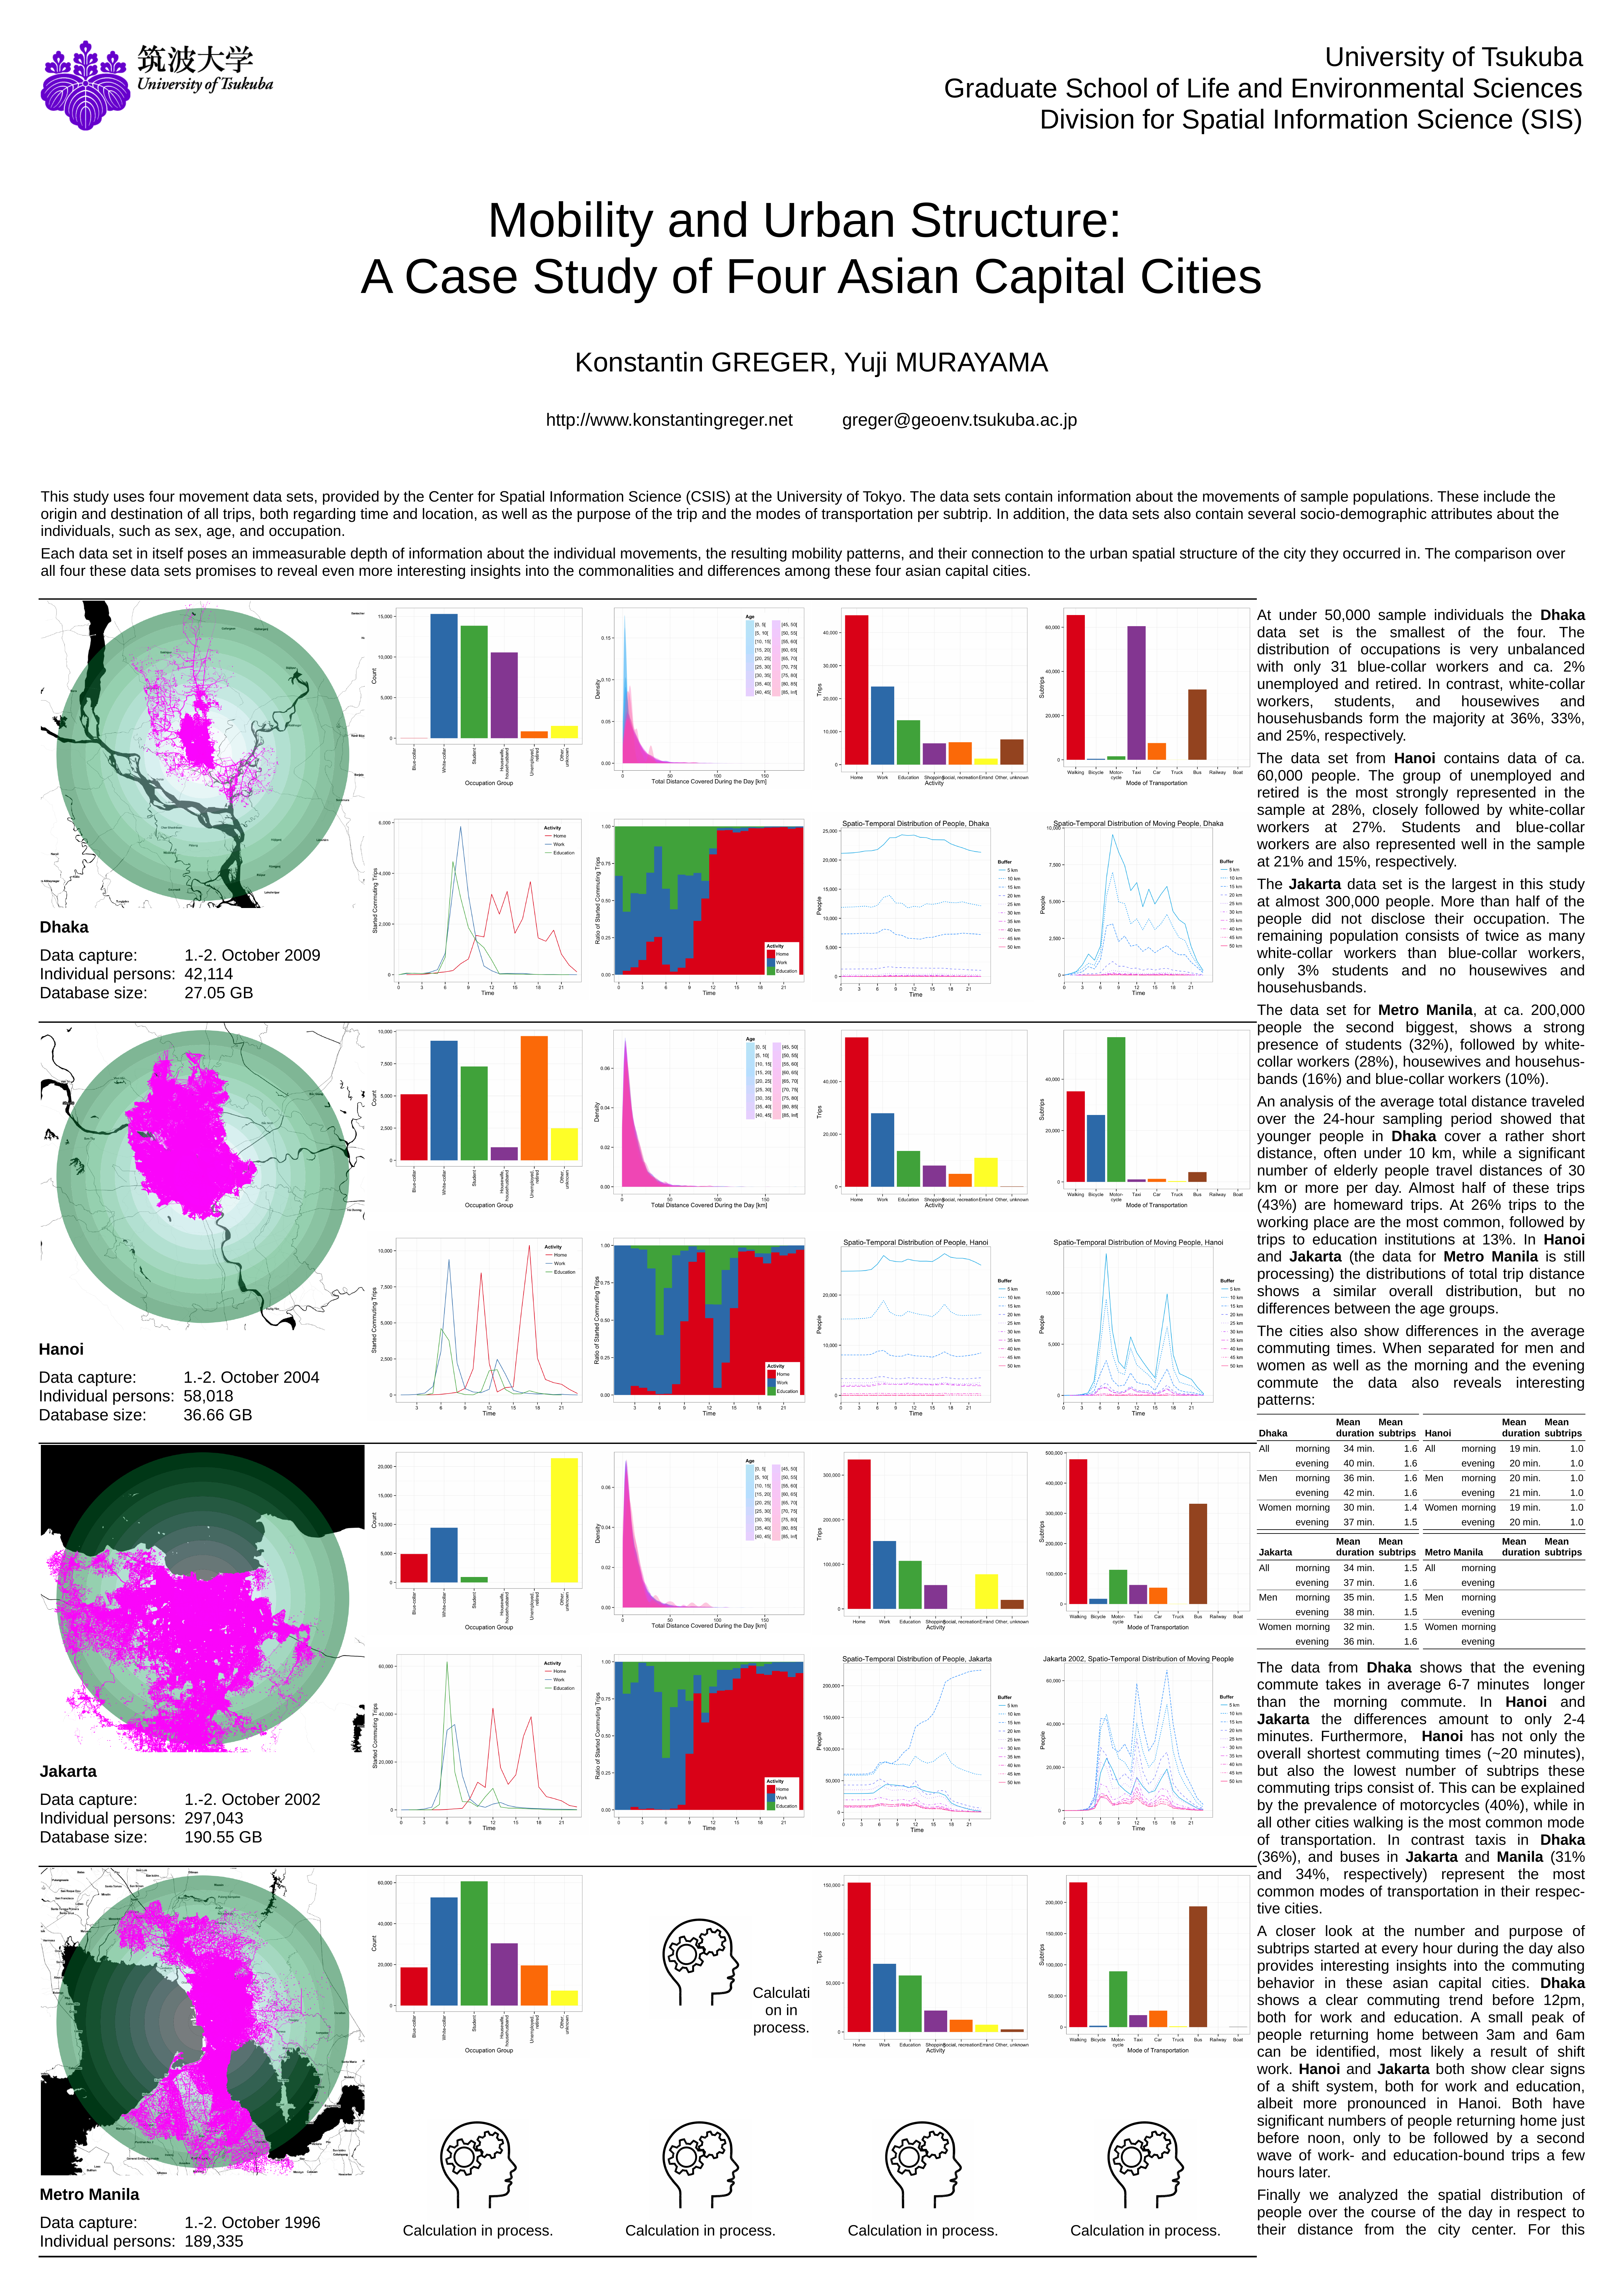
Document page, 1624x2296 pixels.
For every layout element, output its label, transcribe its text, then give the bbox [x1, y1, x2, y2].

table_cell [1423, 1575, 1460, 1590]
table_cell [812, 1212, 1034, 1231]
table_cell 36 min. [1334, 1634, 1376, 1649]
table_cell morning [1460, 1441, 1500, 1456]
table_cell Mean duration [1500, 1534, 1543, 1560]
table_cell [367, 2058, 589, 2068]
table_cell [1419, 1456, 1423, 1470]
table_cell evening [1294, 1485, 1334, 1500]
table_cell Women [1423, 1619, 1460, 1634]
table_cell 40 min. [1334, 1456, 1376, 1470]
table_cell 1.5 [1376, 1604, 1419, 1619]
table_cell [1419, 1634, 1423, 1649]
table_cell evening [1294, 1575, 1334, 1590]
table_cell 1.0 [1543, 1485, 1585, 1500]
picture [69, 1023, 336, 1330]
table_cell 1.0 [1543, 1500, 1585, 1515]
table_cell [1419, 1500, 1423, 1515]
table_cell evening [1460, 1575, 1500, 1590]
table_cell [1419, 1529, 1423, 1533]
table_cell evening [1294, 1456, 1334, 1470]
table_cell [590, 1645, 812, 1866]
table_cell 1.0 [1543, 1515, 1585, 1529]
table_cell [1543, 1634, 1585, 1649]
table_cell [1423, 1604, 1460, 1619]
picture [367, 1023, 1257, 1212]
table_cell [1419, 1619, 1423, 1634]
table_cell 1.6 [1376, 1634, 1419, 1649]
picture [590, 1445, 811, 1633]
picture [137, 44, 275, 95]
table_cell [1376, 1530, 1419, 1533]
table_cell [590, 600, 812, 810]
table_cell 32 min. [1334, 1619, 1376, 1634]
table_cell [1500, 1590, 1543, 1604]
picture [812, 1445, 1257, 1635]
table_cell 37 min. [1334, 1575, 1376, 1590]
picture [69, 601, 336, 908]
table_cell 36 min. [1334, 1471, 1376, 1485]
table_cell [1257, 1456, 1294, 1470]
table_cell morning [1294, 1441, 1334, 1456]
table_cell [1423, 1634, 1460, 1649]
table_cell Hanoi Data capture: 1.-2. October 2004 Individual persons: 58,018 Database size: 36.66 GB [39, 1023, 367, 1443]
table_cell 20 min. [1500, 1471, 1543, 1485]
table_cell Women [1257, 1619, 1294, 1634]
table_cell [1543, 1560, 1585, 1575]
table_cell evening [1460, 1456, 1500, 1470]
table_cell [367, 1645, 589, 1866]
picture [368, 812, 589, 1000]
table_cell [1500, 1560, 1543, 1575]
picture [367, 1445, 590, 1635]
table_cell Calculation in process. [590, 2068, 812, 2256]
table_cell [1034, 790, 1257, 810]
table_cell 1.6 [1376, 1456, 1419, 1470]
table_cell 1.4 [1376, 1500, 1419, 1515]
table_cell 34 min. [1334, 1441, 1376, 1456]
table_cell [1034, 1212, 1257, 1231]
table_cell [1500, 1604, 1543, 1619]
table_cell 34 min. [1334, 1560, 1376, 1575]
table_cell [1500, 1634, 1543, 1649]
picture [69, 1868, 336, 2175]
table_cell evening [1294, 1515, 1334, 1529]
table_cell Mean duration [1334, 1534, 1376, 1560]
table_cell [367, 810, 589, 1021]
table_cell [1543, 1619, 1585, 1634]
table_cell [1419, 1575, 1423, 1590]
picture [872, 2119, 975, 2222]
table_cell 19 min. [1500, 1500, 1543, 1515]
table_cell Jakarta Data capture: 1.-2. October 2002 Individual persons: 297,043 Database size: 190.55 GB [39, 1444, 367, 1866]
picture [368, 1647, 589, 1835]
table_cell 1.5 [1376, 1560, 1419, 1575]
table_cell [1543, 1604, 1585, 1619]
table_cell 1.0 [1543, 1471, 1585, 1485]
table_cell morning [1294, 1619, 1334, 1634]
picture [1035, 1647, 1256, 1836]
table_cell 19 min. [1500, 1441, 1543, 1456]
table_cell [1034, 1635, 1257, 1645]
table_header Mean duration [1334, 1414, 1376, 1440]
table_header [1419, 1414, 1423, 1440]
table_cell [1500, 1575, 1543, 1590]
table_cell 1.5 [1376, 1590, 1419, 1604]
table_cell [1419, 1515, 1423, 1529]
table_cell Mobility and Urban Structure: A Case Study of Four Asian Capital Cities Konstantin GREGER, Yuji MURAYAMA http://www.konstantingreger.net greger@geoenv.tsukuba.ac.jp [39, 152, 1585, 468]
picture [812, 812, 1034, 1002]
table_header Mean duration [1500, 1414, 1543, 1440]
table_cell The data from Dhaka shows that the evening commute takes in average 6-7 minutes longer than the morning commute. In Hanoi and Jakarta the differences amount to only 2-4 minutes. Furthermore, Hanoi has not only the overall shortest commuting times (~20 minutes), but also the lowest number of subtrips these commuting trips consist of. This can be explained by the prevalence of motorcycles (40%), while in all other cities walking is the most common mode of transportation. In contrast taxis in Dhaka (36%), and buses in Jakarta and Manila (31% and 34%, respectively) represent the most common modes of transportation in their respec-tive cities. A closer look at the number and purpose of subtrips started at every hour during the day also provides interesting insights into the commuting behavior in these asian capital cities. Dhaka shows a clear commuting trend before 12pm, both for work and education. A small peak of people returning home between 3am and 6am can be identified, most likely a result of shift work. Hanoi and Jakarta both show clear signs of a shift system, both for work and education, albeit more pronounced in Hanoi. Both have significant numbers of people returning home just before noon, only to be followed by a second wave of work- and education-bound trips a few hours later. Finally we analyzed the spatial distribution of people over the course of the day in respect to their distance from the city center. For this [1257, 1649, 1585, 2256]
table_cell [367, 790, 589, 810]
picture [367, 601, 590, 790]
table_cell Calculation in process. [367, 2068, 589, 2256]
table_cell 1.6 [1376, 1471, 1419, 1485]
table_cell [812, 790, 1034, 810]
table_cell 1.0 [1543, 1441, 1585, 1456]
table_header Dhaka [1257, 1414, 1334, 1440]
picture [812, 601, 1257, 790]
table_cell 1.0 [1543, 1456, 1585, 1470]
table_cell morning [1460, 1560, 1500, 1575]
table_cell Men [1423, 1590, 1460, 1604]
picture [427, 2119, 530, 2222]
picture [41, 41, 131, 131]
table_cell 1.6 [1376, 1441, 1419, 1456]
table_cell [590, 1633, 812, 1645]
table_cell [1500, 1619, 1543, 1634]
table_cell 37 min. [1334, 1515, 1376, 1529]
table_cell [1257, 1634, 1294, 1649]
table_cell [367, 1212, 589, 1231]
table_cell evening [1460, 1515, 1500, 1529]
table_cell 35 min. [1334, 1590, 1376, 1604]
table_cell morning [1294, 1471, 1334, 1485]
table_cell [1419, 1440, 1423, 1456]
table_cell [812, 1635, 1034, 1645]
table_cell [367, 1421, 589, 1443]
table_cell morning [1294, 1500, 1334, 1515]
table_cell 1.5 [1376, 1619, 1419, 1634]
table_cell morning [1460, 1471, 1500, 1485]
table_cell morning [1460, 1590, 1500, 1604]
table_cell [812, 810, 1034, 812]
table_cell 1.6 [1376, 1485, 1419, 1500]
table_header University of Tsukuba Graduate School of Life and Environmental Sciences Division for Spatial Information Science (SIS) [367, 39, 1585, 152]
table_cell Women [1423, 1500, 1460, 1515]
table_cell [1257, 1604, 1294, 1619]
table_cell 38 min. [1334, 1604, 1376, 1619]
table_cell evening [1460, 1634, 1500, 1649]
table_cell [590, 1212, 812, 1231]
table_cell [1423, 1530, 1460, 1533]
table_cell Jakarta [1257, 1534, 1334, 1560]
table_cell [590, 1421, 812, 1443]
table_cell [1419, 1485, 1423, 1500]
table_cell morning [1460, 1500, 1500, 1515]
picture [649, 2119, 752, 2222]
picture [649, 1916, 752, 2019]
table_cell Calculation in process. [590, 1867, 812, 2068]
table_cell Metro Manila [1423, 1534, 1500, 1560]
table_cell [367, 1635, 589, 1645]
table_cell evening [1294, 1634, 1334, 1649]
table_cell [1034, 1645, 1257, 1866]
table_cell [812, 2058, 1034, 2068]
table_cell [1500, 1530, 1543, 1533]
table_cell Mean subtrips [1376, 1534, 1419, 1560]
table_cell [1257, 1485, 1294, 1500]
table_header [39, 39, 367, 152]
table_cell [1543, 1530, 1585, 1533]
table_cell Men [1423, 1471, 1460, 1485]
table_header Mean subtrips [1376, 1414, 1419, 1440]
table_cell Women [1257, 1500, 1294, 1515]
table_cell Dhaka Data capture: 1.-2. October 2009 Individual persons: 42,114 Database size: 27.05 GB [39, 600, 367, 1021]
table_cell [1543, 1575, 1585, 1590]
table_cell [812, 1837, 1034, 1866]
table_header Hanoi [1423, 1414, 1500, 1440]
table_cell Metro Manila Data capture: 1.-2. October 1996 Individual persons: 189,335 [39, 1867, 367, 2256]
table_cell 1.5 [1376, 1515, 1419, 1529]
picture [367, 1868, 590, 2058]
table_cell All [1423, 1441, 1460, 1456]
picture [590, 601, 811, 789]
table_cell [812, 1645, 1034, 1647]
table_cell [1034, 2058, 1257, 2068]
picture [367, 1231, 1257, 1421]
table_cell [1257, 1575, 1294, 1590]
table_cell Mean subtrips [1543, 1534, 1585, 1560]
table_cell 30 min. [1334, 1500, 1376, 1515]
table_cell Calculation in process. [1034, 2068, 1257, 2256]
table_cell [1257, 1515, 1294, 1529]
table_cell [1419, 1470, 1423, 1485]
table_cell [1419, 1560, 1423, 1575]
table_cell [1419, 1533, 1423, 1560]
table_header Mean subtrips [1543, 1414, 1585, 1440]
table_cell [1257, 1530, 1294, 1533]
table_cell 20 min. [1500, 1515, 1543, 1529]
table_cell [1294, 1530, 1334, 1533]
table_cell 20 min. [1500, 1456, 1543, 1470]
table_cell [1419, 1590, 1423, 1604]
table_cell At under 50,000 sample individuals the Dhaka data set is the smallest of the four. The distribution of occupations is very unbalanced with only 31 blue-collar workers and ca. 2% unemployed and retired. In contrast, white-collar workers, students, and housewives and househusbands form the majority at 36%, 33%, and 25%, respectively. The data set from Hanoi contains data of ca. 60,000 people. The group of unemployed and retired is the most strongly represented in the sample at 28%, closely followed by white-collar workers at 27%. Students and blue-collar workers are also represented well in the sample at 21% and 15%, respectively. The Jakarta data set is the largest in this study at almost 300,000 people. More than half of the people did not disclose their occupation. The remaining population consists of twice as many white-collar workers than blue-collar workers, only 3% students and no housewives and househusbands. The data set for Metro Manila, at ca. 200,000 people the second biggest, shows a strong presence of students (32%), followed by white-collar workers (28%), housewives and househus-bands (16%) and blue-collar workers (10%). An analysis of the average total distance traveled over the 24-hour sampling period showed that younger people in Dhaka cover a rather short distance, often under 10 km, while a significant number of elderly people travel distances of 30 km or more per day. Almost half of these trips (43%) are homeward trips. At 26% trips to the working place are the most common, followed by trips to education institutions at 13%. In Hanoi and Jakarta (the data for Metro Manila is still processing) the distributions of total trip distance shows a similar overall distribution, but no differences between the age groups. The cities also show differences in the average commuting times. When separated for men and women as well as the morning and the evening commute the data also reveals interesting patterns: [1257, 598, 1585, 1414]
picture [1035, 812, 1256, 1000]
table_cell morning [1460, 1619, 1500, 1634]
picture [812, 1868, 1257, 2058]
table_cell [1423, 1456, 1460, 1470]
table_cell [1423, 1485, 1460, 1500]
picture [812, 1647, 1034, 1837]
table_cell This study uses four movement data sets, provided by the Center for Spatial Information Science (CSIS) at the University of Tokyo. The data sets contain information about the movements of sample populations. These include the origin and destination of all trips, both regarding time and location, as well as the purpose of the trip and the modes of transportation per subtrip. In addition, the data sets also contain several socio-demographic attributes about the individuals, such as sex, age, and occupation. Each data set in itself poses an immeasurable depth of information about the individual movements, the resulting mobility patterns, and their connection to the urban spatial structure of the city they occurred in. The comparison over all four these data sets promises to reveal even more interesting insights into the commonalities and differences among these four asian capital cities. [39, 468, 1585, 598]
table_cell Men [1257, 1590, 1294, 1604]
table_cell [590, 1444, 812, 1633]
picture [1094, 2119, 1197, 2222]
picture [590, 1647, 811, 1835]
table_cell [1034, 1421, 1257, 1443]
table_cell [1460, 1530, 1500, 1533]
table_cell All [1423, 1560, 1460, 1575]
table_cell [812, 1421, 1034, 1443]
table_cell [590, 810, 812, 1021]
table_cell Men [1257, 1471, 1294, 1485]
table_cell [1034, 810, 1257, 1021]
table_cell [1419, 1604, 1423, 1619]
table_cell [1423, 1515, 1460, 1529]
table_cell [1543, 1590, 1585, 1604]
table_cell evening [1460, 1604, 1500, 1619]
table_cell All [1257, 1441, 1294, 1456]
table_cell All [1257, 1560, 1294, 1575]
table_cell morning [1294, 1590, 1334, 1604]
table_cell evening [1294, 1604, 1334, 1619]
table_cell [1334, 1530, 1376, 1533]
picture [69, 1445, 336, 1752]
picture [590, 812, 811, 1000]
table_cell 42 min. [1334, 1485, 1376, 1500]
table_cell [812, 1002, 1034, 1021]
table_cell morning [1294, 1560, 1334, 1575]
table_cell evening [1460, 1485, 1500, 1500]
table_cell 21 min. [1500, 1485, 1543, 1500]
table_cell 1.6 [1376, 1575, 1419, 1590]
table_cell Calculation in process. [812, 2068, 1034, 2256]
